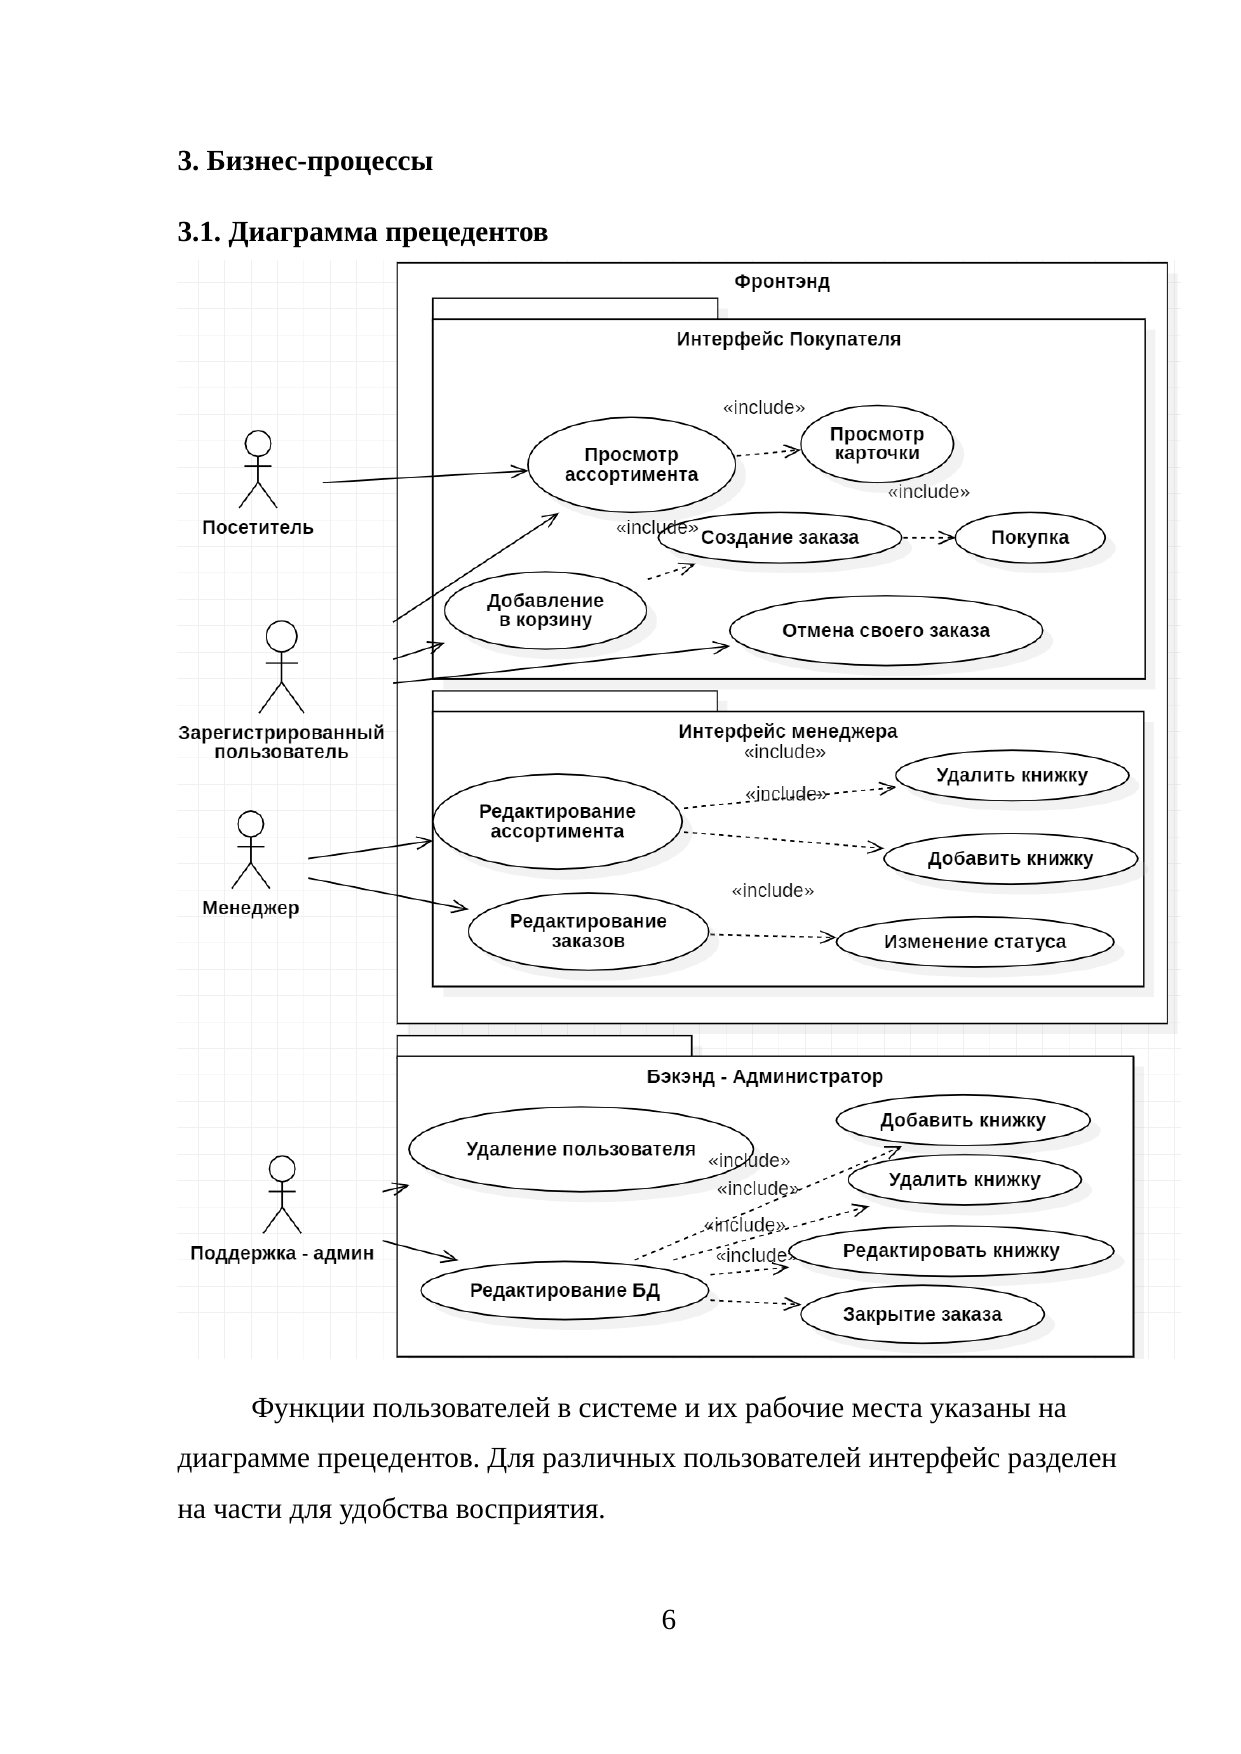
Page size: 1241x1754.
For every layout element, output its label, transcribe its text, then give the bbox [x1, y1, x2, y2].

picture [177, 260, 1182, 1359]
text Функции пользователей в системе и их рабочие места указаны на диаграмме прецедентов. Для различных пользователей интерфейс разделен на части для удобства восприятия. [177, 1390, 1152, 1524]
subtitle 3.1. Диаграмма прецедентов [177, 214, 1152, 248]
subtitle 3. Бизнес-процессы [177, 143, 1152, 177]
